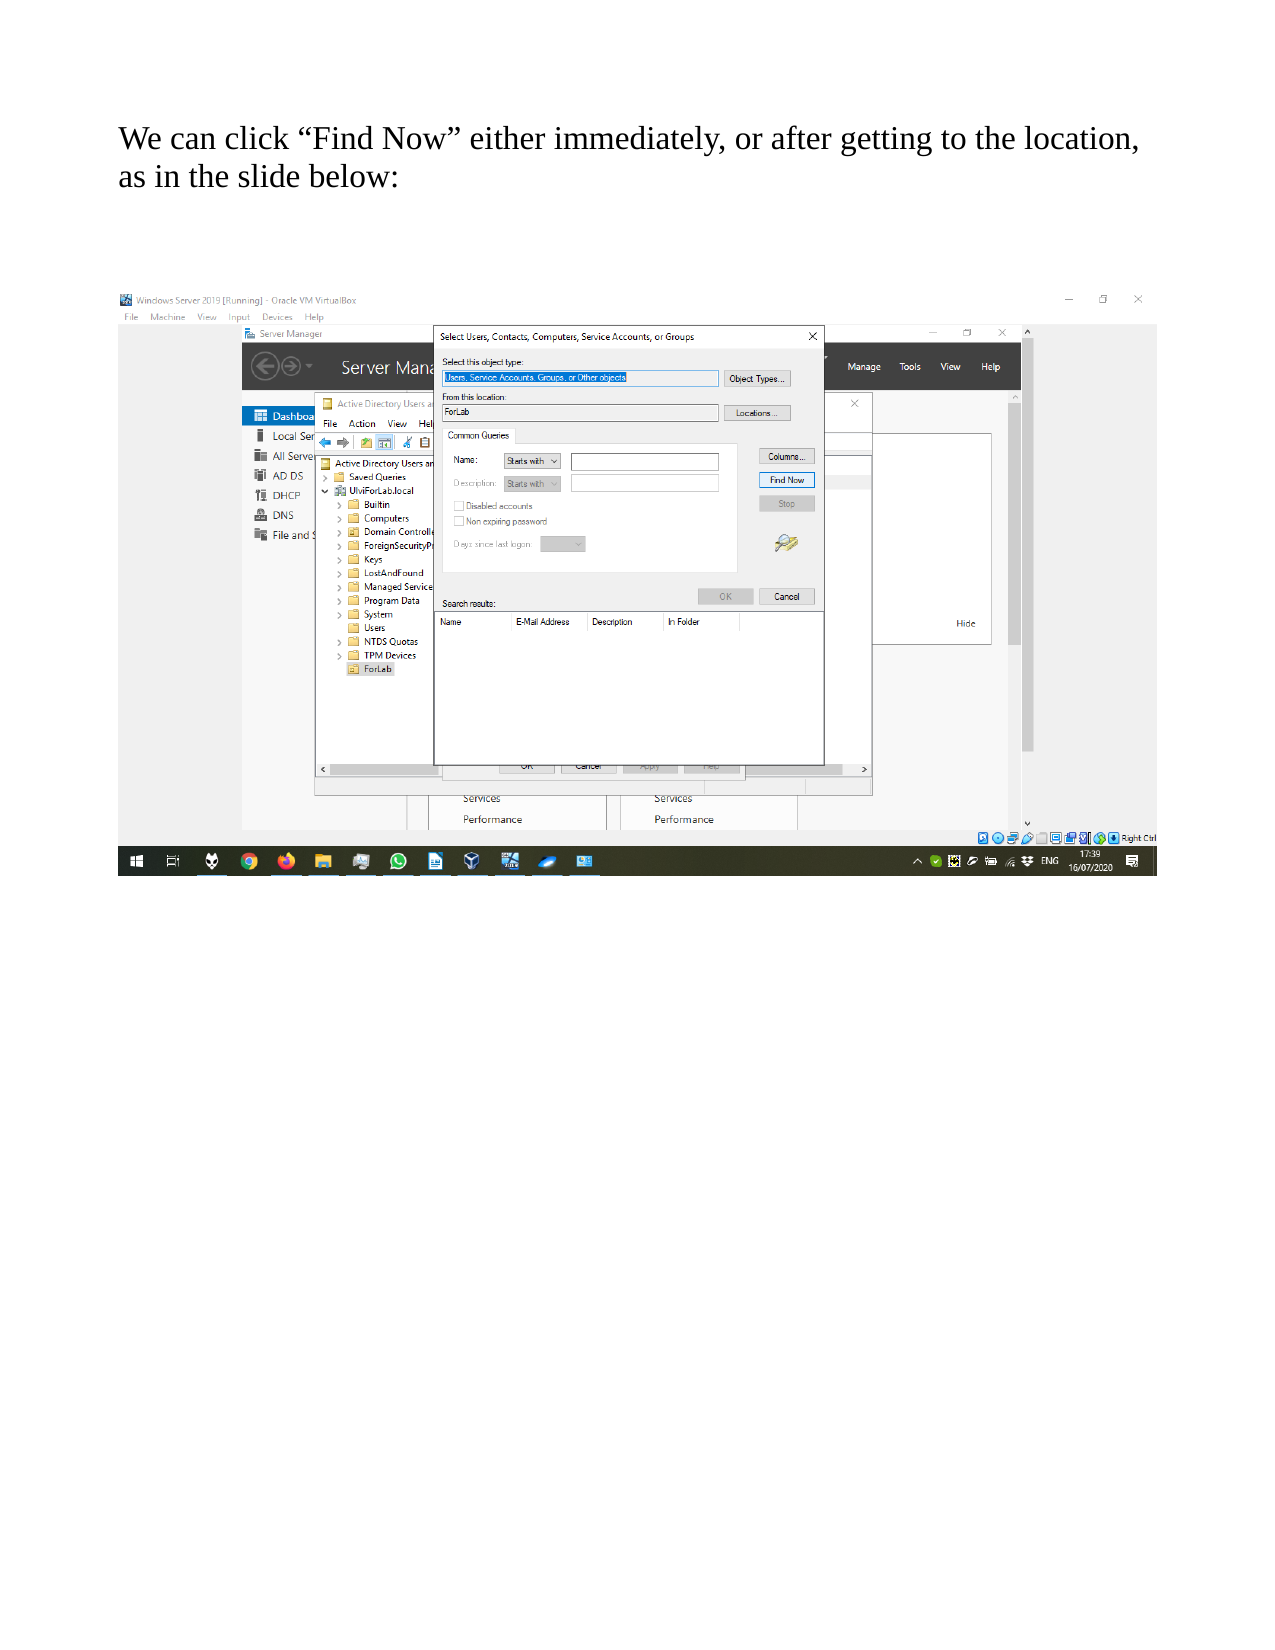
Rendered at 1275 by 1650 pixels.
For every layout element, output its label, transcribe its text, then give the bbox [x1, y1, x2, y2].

picture [118, 292, 1157, 876]
text We can click “Find Now” either immediately, or after getting to the location, as in the slide below: [118, 118, 1157, 195]
